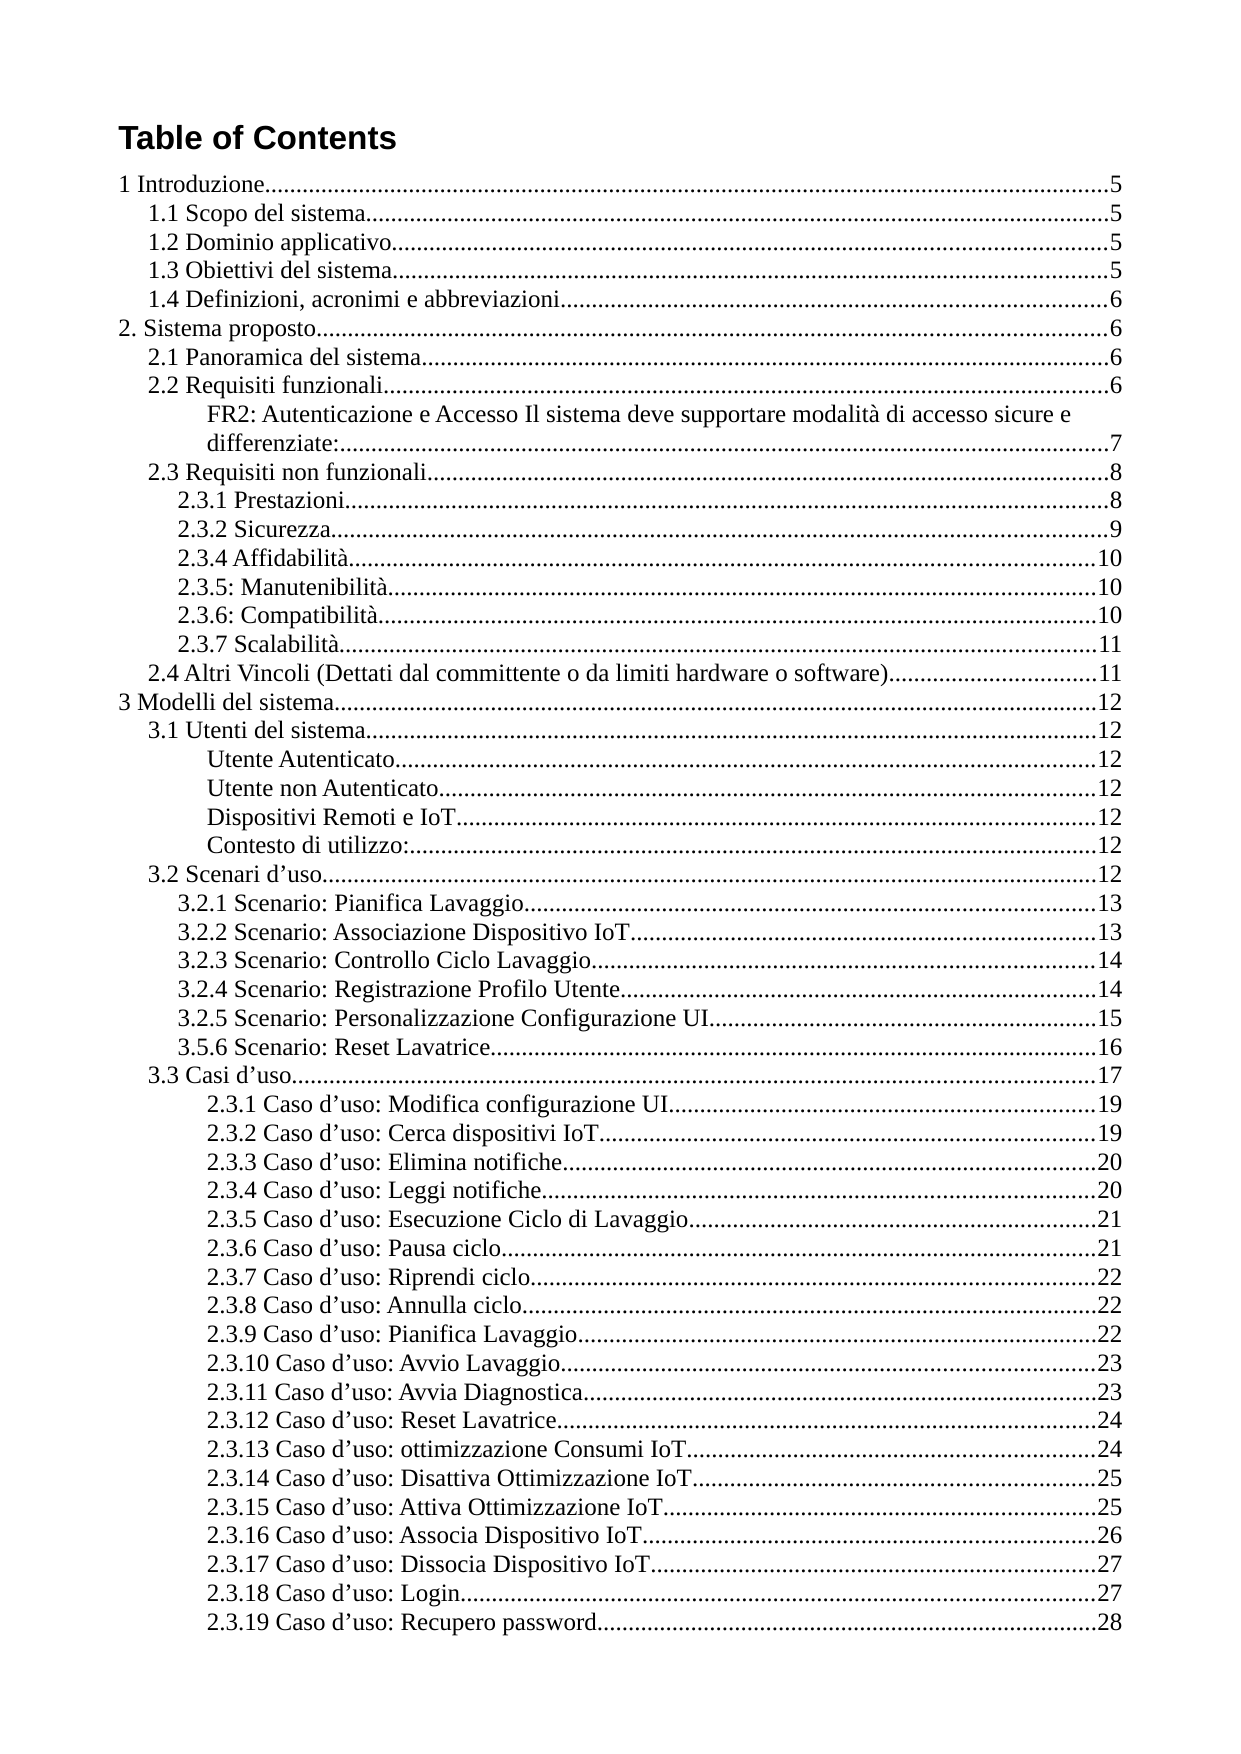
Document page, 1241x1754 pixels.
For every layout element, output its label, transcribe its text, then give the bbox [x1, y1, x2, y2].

text 2.3.18 Caso d’uso: Login 27 [207, 1578, 1122, 1607]
text 2.3.3 Caso d’uso: Elimina notifiche 20 [207, 1147, 1122, 1175]
text 1.1 Scopo del sistema 5 [148, 198, 1122, 227]
text 2.3.8 Caso d’uso: Annulla ciclo 22 [207, 1290, 1122, 1319]
text 2.3.6 Caso d’uso: Pausa ciclo 21 [207, 1233, 1122, 1262]
text 1 Introduzione 5 [118, 169, 1122, 198]
subtitle Table of Contents [118, 118, 1122, 157]
text 2.3.11 Caso d’uso: Avvia Diagnostica 23 [207, 1377, 1122, 1405]
text 2.3.16 Caso d’uso: Associa Dispositivo IoT 26 [207, 1520, 1122, 1549]
text 2.3.7 Scalabilità 11 [177, 629, 1122, 658]
text 2. Sistema proposto 6 [118, 313, 1122, 342]
text 2.3.2 Caso d’uso: Cerca dispositivi IoT 19 [207, 1118, 1122, 1147]
text 1.3 Obiettivi del sistema 5 [148, 255, 1122, 284]
text 2.3.10 Caso d’uso: Avvio Lavaggio 23 [207, 1348, 1122, 1377]
text 3.1 Utenti del sistema 12 [148, 715, 1122, 744]
text Utente non Autenticato 12 [207, 773, 1122, 802]
text Contesto di utilizzo: 12 [207, 830, 1122, 859]
text 2.3.19 Caso d’uso: Recupero password 28 [207, 1607, 1122, 1635]
text 2.3.6: Compatibilità 10 [177, 600, 1122, 629]
text 1.4 Definizioni, acronimi e abbreviazioni 6 [148, 284, 1122, 313]
text 2.3.4 Affidabilità 10 [177, 543, 1122, 572]
text Utente Autenticato 12 [207, 744, 1122, 773]
text 3.2.3 Scenario: Controllo Ciclo Lavaggio 14 [177, 945, 1122, 974]
text Dispositivi Remoti e IoT 12 [207, 802, 1122, 830]
text 2.3.14 Caso d’uso: Disattiva Ottimizzazione IoT 25 [207, 1463, 1122, 1492]
text 3.2.2 Scenario: Associazione Dispositivo IoT 13 [177, 917, 1122, 945]
text 3 Modelli del sistema 12 [118, 687, 1122, 715]
text FR2: Autenticazione e Accesso Il sistema deve supportare modalità di accesso sicure e differenziate: 7 [207, 399, 1122, 457]
text 2.3.1 Prestazioni 8 [177, 485, 1122, 514]
text 3.3 Casi d’uso 17 [148, 1060, 1122, 1089]
text 2.3.4 Caso d’uso: Leggi notifiche 20 [207, 1175, 1122, 1204]
text 2.3.2 Sicurezza 9 [177, 514, 1122, 543]
text 2.3.5: Manutenibilità 10 [177, 572, 1122, 600]
text 2.2 Requisiti funzionali 6 [148, 370, 1122, 399]
text 2.3 Requisiti non funzionali 8 [148, 457, 1122, 485]
text 2.3.9 Caso d’uso: Pianifica Lavaggio 22 [207, 1319, 1122, 1348]
text 2.3.13 Caso d’uso: ottimizzazione Consumi IoT 24 [207, 1434, 1122, 1463]
text 1.2 Dominio applicativo 5 [148, 227, 1122, 255]
text 3.5.6 Scenario: Reset Lavatrice 16 [177, 1032, 1122, 1060]
text 2.3.12 Caso d’uso: Reset Lavatrice 24 [207, 1405, 1122, 1434]
text 3.2.1 Scenario: Pianifica Lavaggio 13 [177, 888, 1122, 917]
text 2.1 Panoramica del sistema 6 [148, 342, 1122, 370]
text 2.3.15 Caso d’uso: Attiva Ottimizzazione IoT 25 [207, 1492, 1122, 1520]
text 2.3.1 Caso d’uso: Modifica configurazione UI 19 [207, 1089, 1122, 1118]
text 2.4 Altri Vincoli (Dettati dal committente o da limiti hardware o software) 11 [148, 658, 1122, 687]
text 2.3.7 Caso d’uso: Riprendi ciclo 22 [207, 1262, 1122, 1290]
text 3.2.5 Scenario: Personalizzazione Configurazione UI 15 [177, 1003, 1122, 1032]
text 2.3.17 Caso d’uso: Dissocia Dispositivo IoT 27 [207, 1549, 1122, 1578]
text 3.2.4 Scenario: Registrazione Profilo Utente 14 [177, 974, 1122, 1003]
text 3.2 Scenari d’uso 12 [148, 859, 1122, 888]
text 2.3.5 Caso d’uso: Esecuzione Ciclo di Lavaggio 21 [207, 1204, 1122, 1233]
